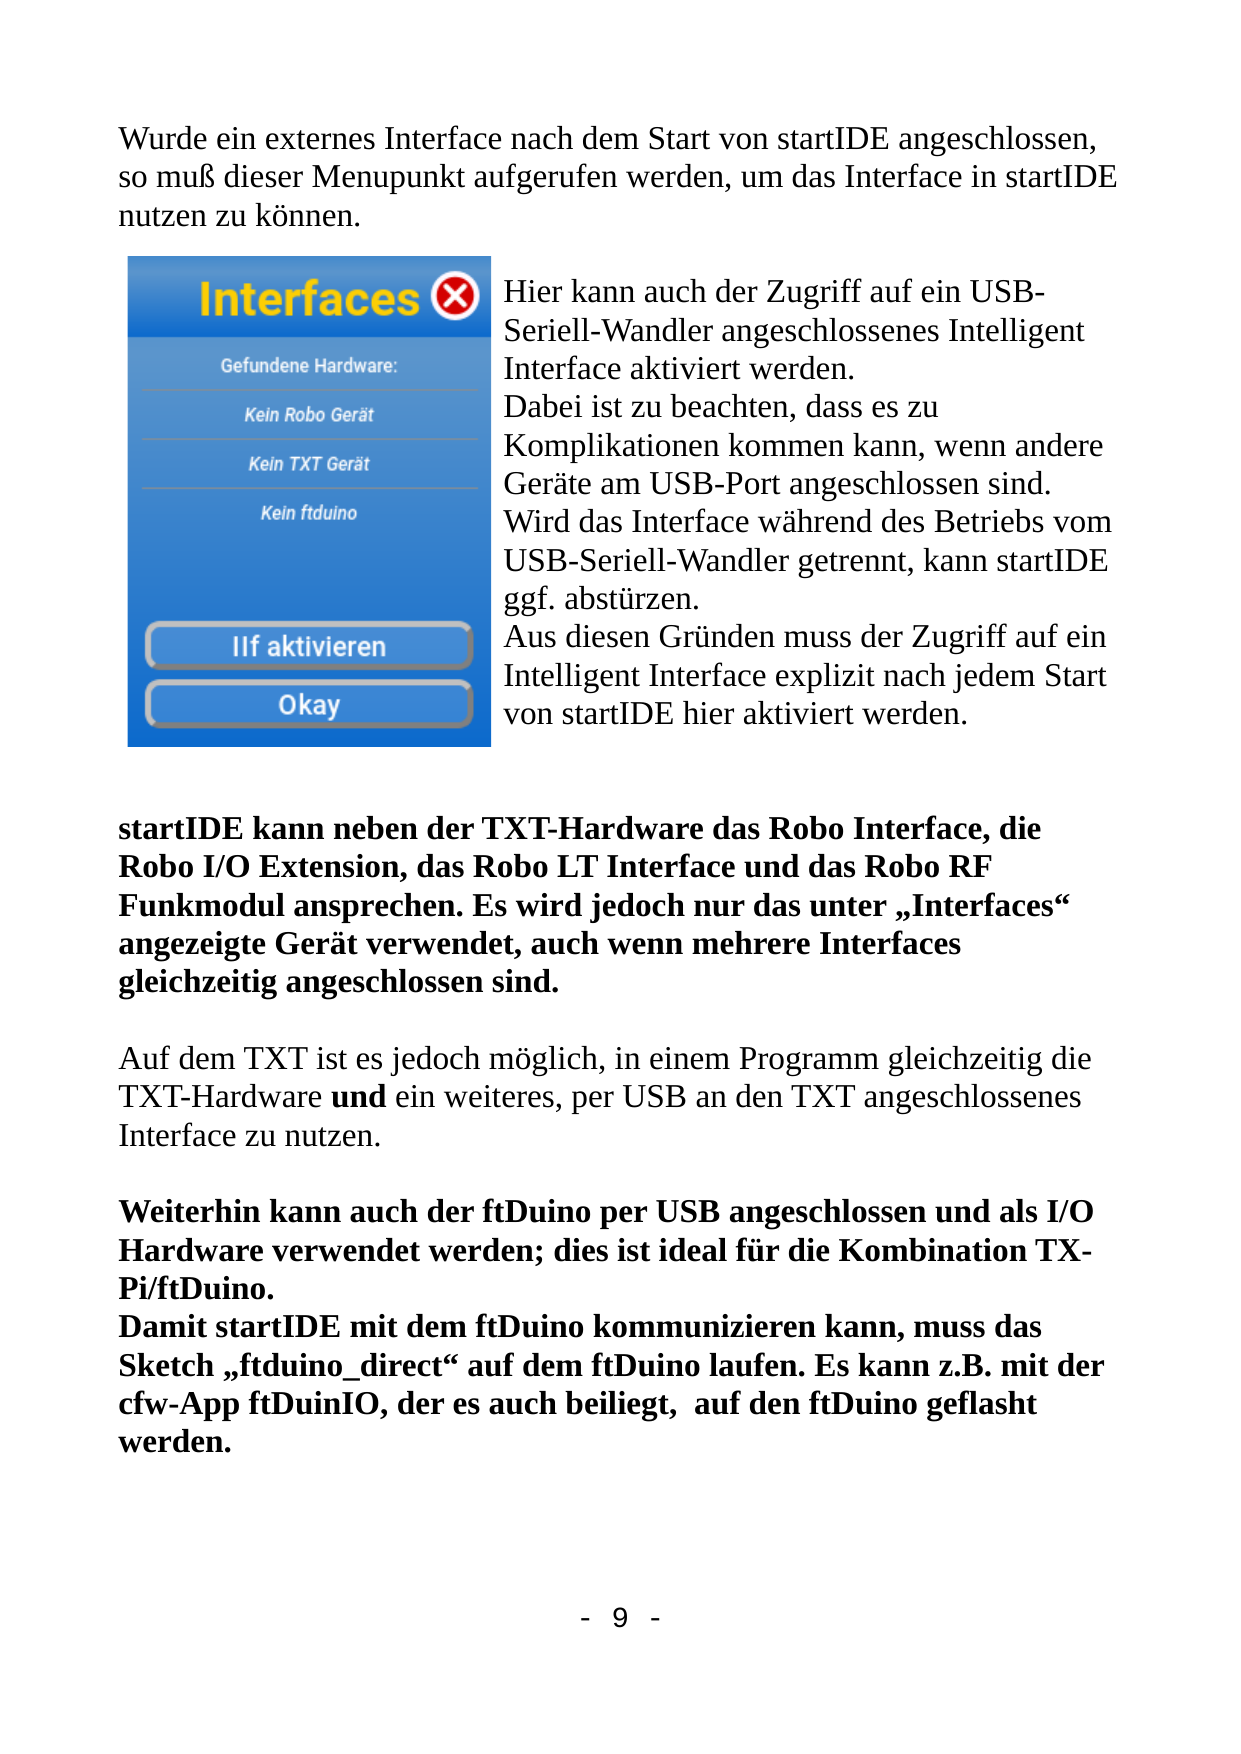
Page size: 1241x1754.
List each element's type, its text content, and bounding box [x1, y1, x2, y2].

text Damit startIDE mit dem ftDuino kommunizieren kann, muss das Sketch „ftduino_direct“ auf dem ftDuino laufen. Es kann z.B. mit der cfw-App ftDuinIO, der es auch beiliegt, auf den ftDuino geflasht werden. [118, 1306, 1122, 1460]
text Auf dem TXT ist es jedoch möglich, in einem Programm gleichzeitig die TXT-Hardware und ein weiteres, per USB an den TXT angeschlossenes Interface zu nutzen. [118, 1038, 1122, 1153]
text Wurde ein externes Interface nach dem Start von startIDE angeschlossen, so muß dieser Menupunkt aufgerufen werden, um das Interface in startIDE nutzen zu können. [118, 118, 1122, 233]
text Dabei ist zu beachten, dass es zu Komplikationen kommen kann, wenn andere Geräte am USB-Port angeschlossen sind. Wird das Interface während des Betriebs vom USB-Seriell-Wandler getrennt, kann startIDE ggf. abstürzen. [492, 386, 1122, 616]
text Aus diesen Gründen muss der Zugriff auf ein Intelligent Interface explizit nach jedem Start von startIDE hier aktiviert werden. [492, 616, 1122, 731]
picture [127, 256, 492, 747]
text startIDE kann neben der TXT-Hardware das Robo Interface, die Robo I/O Extension, das Robo LT Interface und das Robo RF Funkmodul ansprechen. Es wird jedoch nur das unter „Interfaces“ angezeigte Gerät verwendet, auch wenn mehrere Interfaces gleichzeitig angeschlossen sind. [118, 808, 1122, 1000]
text Hier kann auch der Zugriff auf ein USB-Seriell-Wandler angeschlossenes Intelligent Interface aktiviert werden. [492, 271, 1122, 386]
text Weiterhin kann auch der ftDuino per USB angeschlossen und als I/O Hardware verwendet werden; dies ist ideal für die Kombination TX-Pi/ftDuino. [118, 1191, 1122, 1306]
